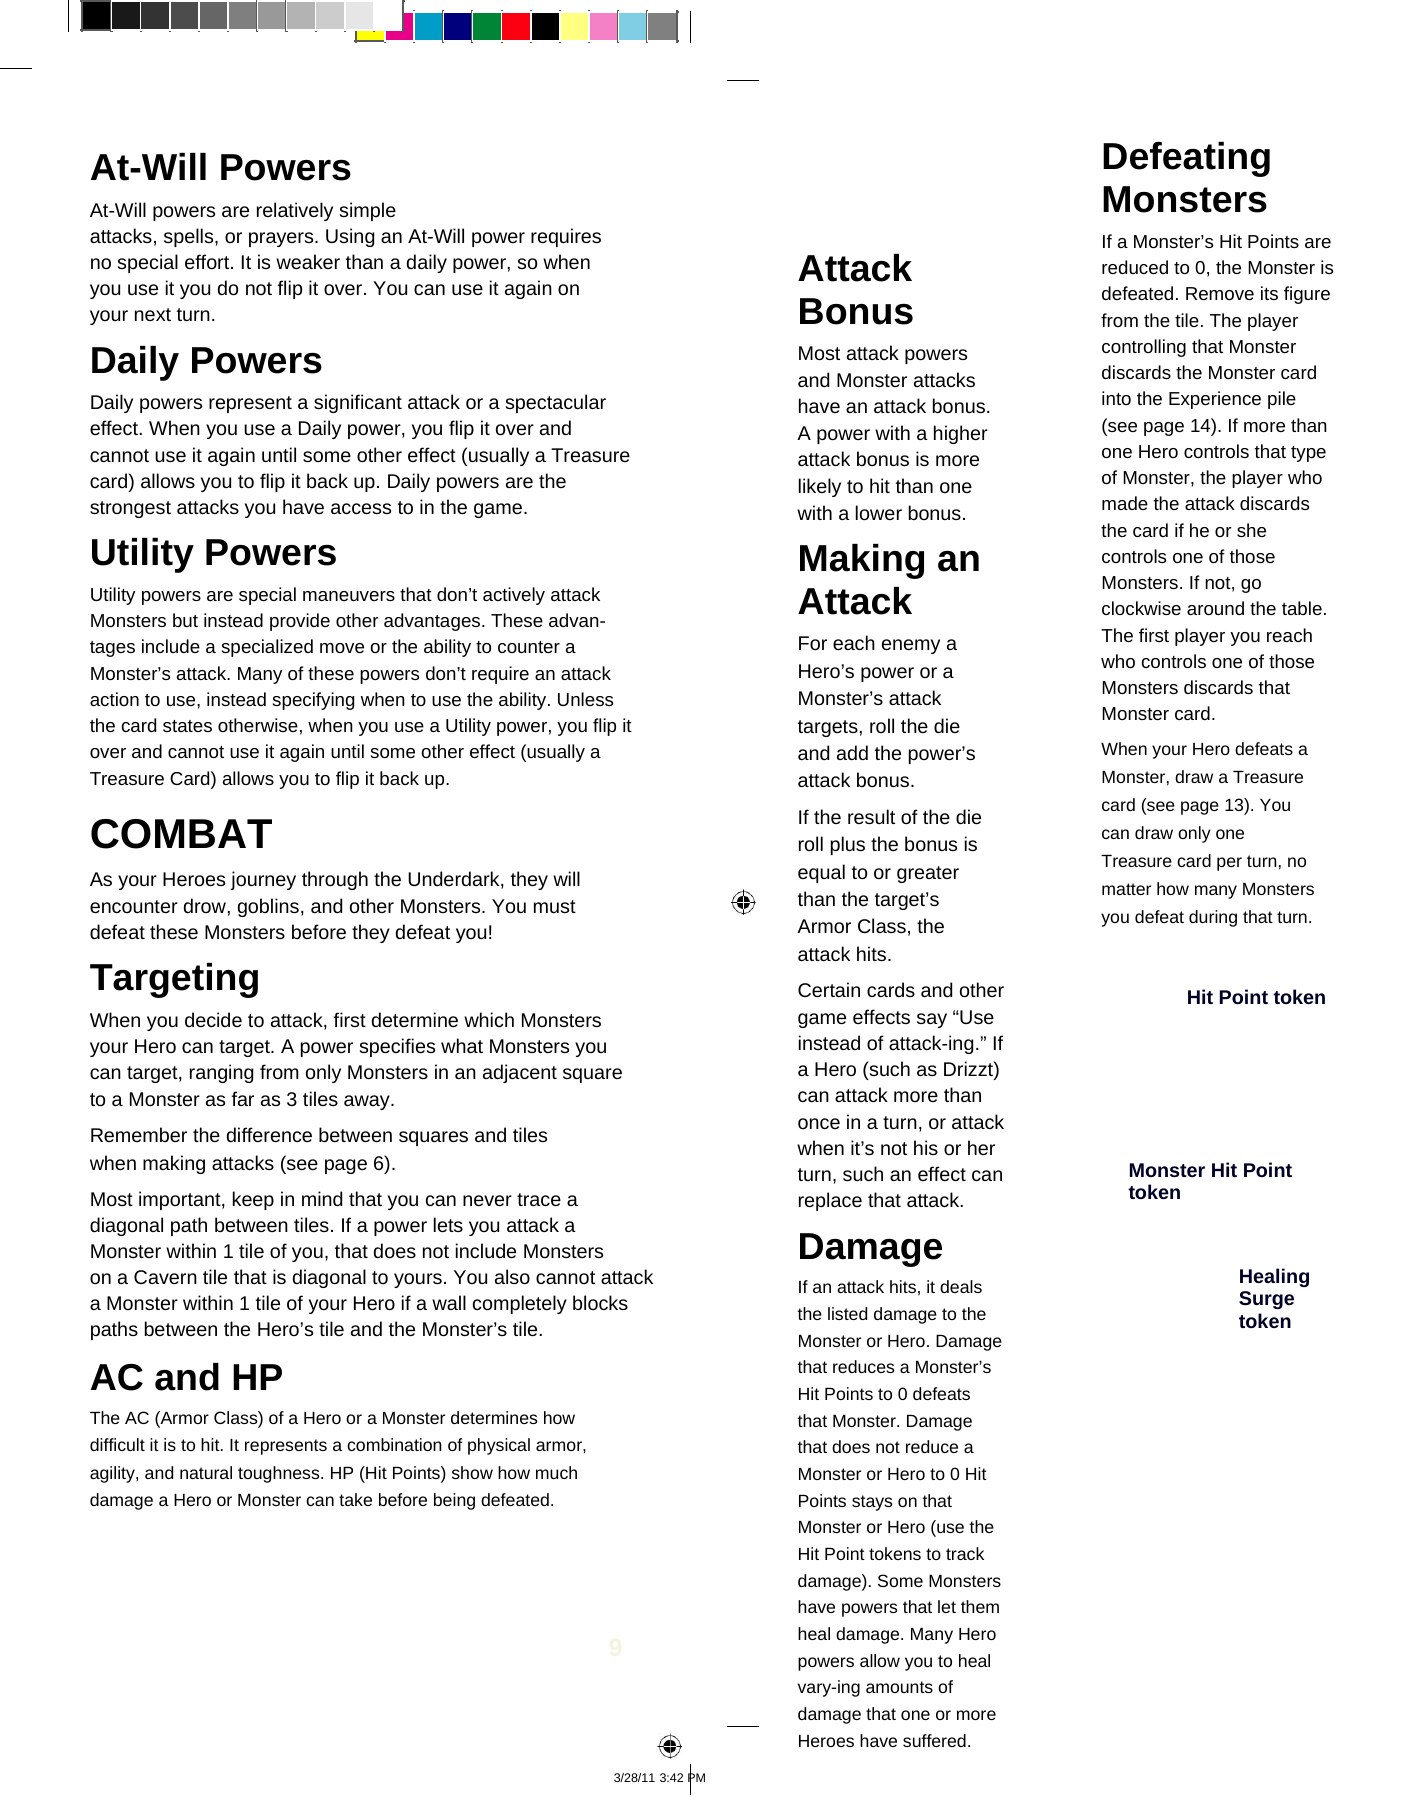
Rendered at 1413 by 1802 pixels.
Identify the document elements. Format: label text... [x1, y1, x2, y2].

text Remember the difference between squares and tiles when making attacks (see page 6). [89, 1124, 593, 1174]
text Targeting [89, 956, 706, 999]
text When you decide to attack, first determine which Monsters your Hero can target. A power specifies what Monsters you can target, ranging from only Monsters in an adjacent square to a Monster as far as 3 tiles away. [89, 1009, 631, 1110]
picture [731, 889, 756, 915]
text Monster within 1 tile of you, that does not include Monsters [89, 1240, 706, 1263]
text 3/28/11 3:42 PM [89, 1771, 690, 1785]
text If an attack hits, it deals the listed damage to the Monster or Hero. Damage that reduces a Monster’s Hit Points to 0 defeats that Monster. Damage that does not reduce a Monster or Hero to 0 Hit Points stays on that Monster or Hero (use the Hit Point tokens to track damage). Some Monsters have powers that let them heal damage. Many Hero powers allow you to heal vary-ing amounts of damage that one or more Heroes have suffered. [797, 1277, 1003, 1751]
text If the result of the die roll plus the bonus is equal to or greater than the target’s Armor Class, the attack hits. [797, 806, 995, 966]
text Defeating Monsters [1101, 134, 1337, 221]
text 9 [608, 1633, 706, 1662]
text Most important, keep in mind that you can never trace a [89, 1188, 706, 1211]
text Monster Hit Point token [1128, 1158, 1337, 1204]
text Daily Powers [89, 338, 706, 381]
text At-Will Powers [89, 145, 706, 188]
text attacks, spells, or prayers. Using an At-Will power requires no special effort. It is weaker than a daily power, so when you use it you do not flip it over. You can use it again on your next turn. [89, 224, 620, 326]
text Healing Surge token [1239, 1264, 1337, 1333]
text a Monster within 1 tile of your Hero if a wall completely blocks [89, 1292, 706, 1315]
text Making an Attack [797, 536, 1007, 622]
text At-Will powers are relatively simple [89, 198, 706, 221]
text Certain cards and other game effects say “Use instead of attack-ing.” If a Hero (such as Drizzt) can attack more than once in a turn, or attack when it’s not his or her turn, such an effect can replace that attack. [797, 979, 1007, 1212]
picture [657, 1733, 682, 1759]
text Utility Powers [89, 531, 706, 574]
text Hit Point token [1187, 986, 1337, 1009]
text Most attack powers and Monster attacks have an attack bonus. A power with a higher attack bonus is more likely to hit than one with a lower bonus. [797, 342, 1001, 524]
text diagonal path between tiles. If a power lets you attack a [89, 1214, 706, 1237]
text The AC (Armor Class) of a Hero or a Monster determines how difficult it is to hit. It represents a combination of physical armor, agility, and natural toughness. HP (Hit Points) show how much damage a Hero or Monster can take before being defeated. [89, 1408, 633, 1510]
text Daily powers represent a significant attack or a spectacular effect. When you use a Daily power, you flip it over and cannot use it again until some other effect (usually a Treasure card) allows you to flip it back up. Daily powers are the strongest attacks you have access to in the game. [89, 391, 637, 519]
text Utility powers are special maneuvers that don’t actively attack Monsters but instead provide other advantages. These advan-tages include a specialized move or the ability to counter a Monster’s attack. Many of these powers don’t require an attack action to use, instead specifying when to use the ability. Unless the card states otherwise, when you use a Utility power, you flip it over and cannot use it again until some other effect (usually a Treasure Card) allows you to flip it back up. [89, 584, 635, 789]
text on a Cavern tile that is diagonal to yours. You also cannot attack [89, 1266, 706, 1289]
text Damage [797, 1224, 1007, 1267]
text paths between the Hero’s tile and the Monster’s tile. [89, 1318, 706, 1341]
text If a Monster’s Hit Points are reduced to 0, the Monster is defeated. Remove its figure from the tile. The player controlling that Monster discards the Monster card into the Experience pile (see page 14). If more than one Hero controls that type of Monster, the player who made the attack discards the card if he or she controls one of those Monsters. If not, go clockwise around the table. The first player you reach who controls one of those Monsters discards that Monster card. [1101, 231, 1335, 725]
text As your Heroes journey through the Underdark, they will encounter drow, goblins, and other Monsters. You must defeat these Monsters before they defeat you! [89, 868, 622, 944]
text For each enemy a Hero’s power or a Monster’s attack targets, roll the die and add the power’s attack bonus. [797, 632, 987, 792]
text When your Hero defeats a Monster, draw a Treasure card (see page 13). You can draw only one Treasure card per turn, no matter how many Monsters you defeat during that turn. [1101, 739, 1318, 927]
text AC and HP [89, 1355, 706, 1398]
text COMBAT [89, 810, 706, 858]
text Attack Bonus [797, 246, 1007, 332]
